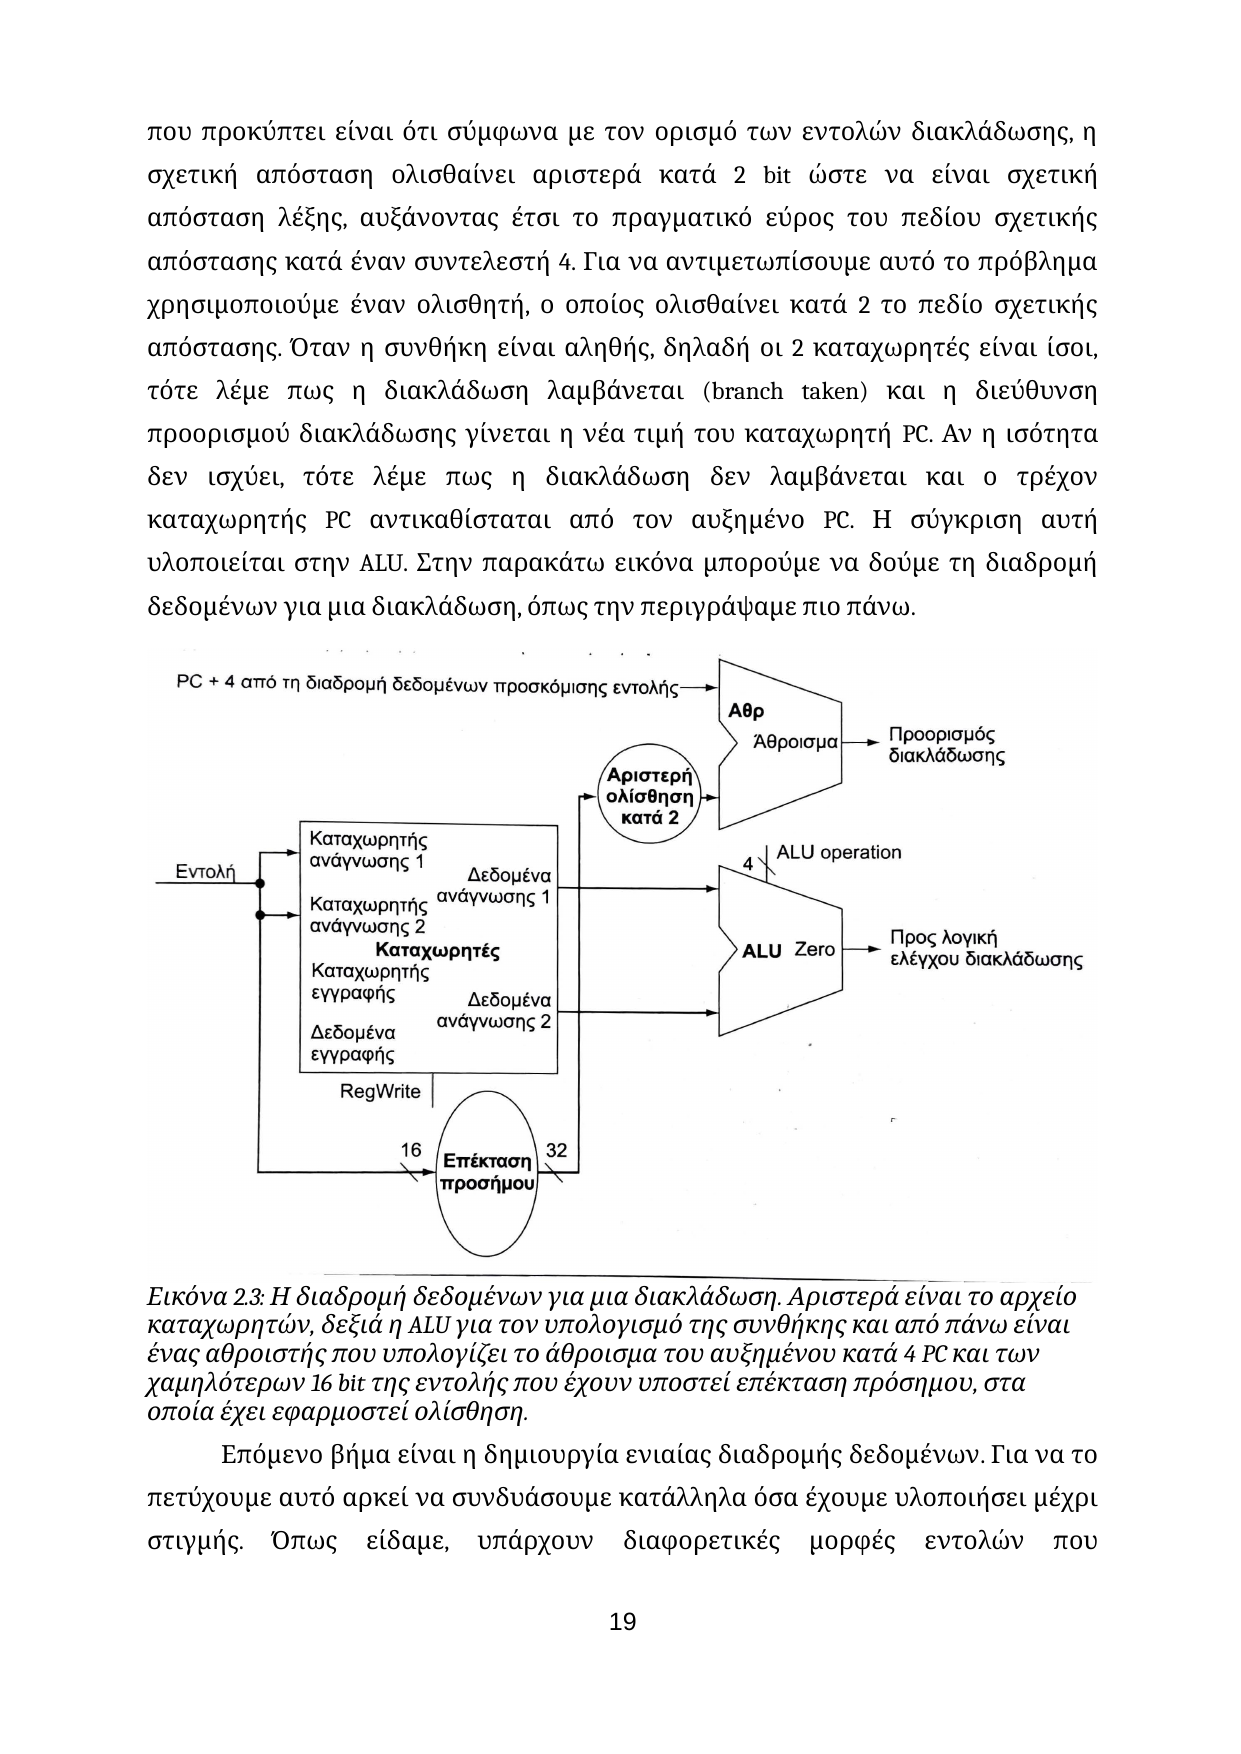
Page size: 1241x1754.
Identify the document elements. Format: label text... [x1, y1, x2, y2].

text Επόμενο βήμα είναι η δημιουργία ενιαίας διαδρομής δεδομένων. Για να το πετύχουμε αυτό αρκεί να συνδυάσουμε κατάλληλα όσα έχουμε υλοποιήσει μέχρι στιγμής. Όπως είδαμε, υπάρχουν διαφορετικές μορφές εντολών που [147, 1426, 1098, 1556]
text Εικόνα 2.3: Η διαδρομή δεδομένων για μια διακλάδωση. Αριστερά είναι το αρχείο καταχωρητών, δεξιά η ALU για τον υπολογισμό της συνθήκης και από πάνω είναι ένας αθροιστής που υπολογίζει το άθροισμα του αυξημένου κατά 4 PC και των χαμηλότερων 16 bit της εντολής που έχουν υποστεί επέκταση πρόσημου, στα οποία έχει εφαρμοστεί ολίσθηση. [147, 1283, 1098, 1426]
picture [146, 648, 1099, 1283]
text που προκύπτει είναι ότι σύμφωνα με τον ορισμό των εντολών διακλάδωσης, η σχετική απόσταση ολισθαίνει αριστερά κατά 2 bit ώστε να είναι σχετική απόσταση λέξης, αυξάνοντας έτσι το πραγματικό εύρος του πεδίου σχετικής απόστασης κατά έναν συντελεστή 4. Για να αντιμετωπίσουμε αυτό το πρόβλημα χρησιμοποιούμε έναν ολισθητή, ο οποίος ολισθαίνει κατά 2 το πεδίο σχετικής απόστασης. Όταν η συνθήκη είναι αληθής, δηλαδή οι 2 καταχωρητές είναι ίσοι, τότε λέμε πως η διακλάδωση λαμβάνεται (branch taken) και η διεύθυνση προορισμού διακλάδωσης γίνεται η νέα τιμή του καταχωρητή PC. Αν η ισότητα δεν ισχύει, τότε λέμε πως η διακλάδωση δεν λαμβάνεται και ο τρέχον καταχωρητής PC αντικαθίσταται από τον αυξημένο PC. Η σύγκριση αυτή υλοποιείται στην ALU. Στην παρακάτω εικόνα μπορούμε να δούμε τη διαδρομή δεδομένων για μια διακλάδωση, όπως την περιγράψαμε πιο πάνω. [147, 118, 1098, 621]
